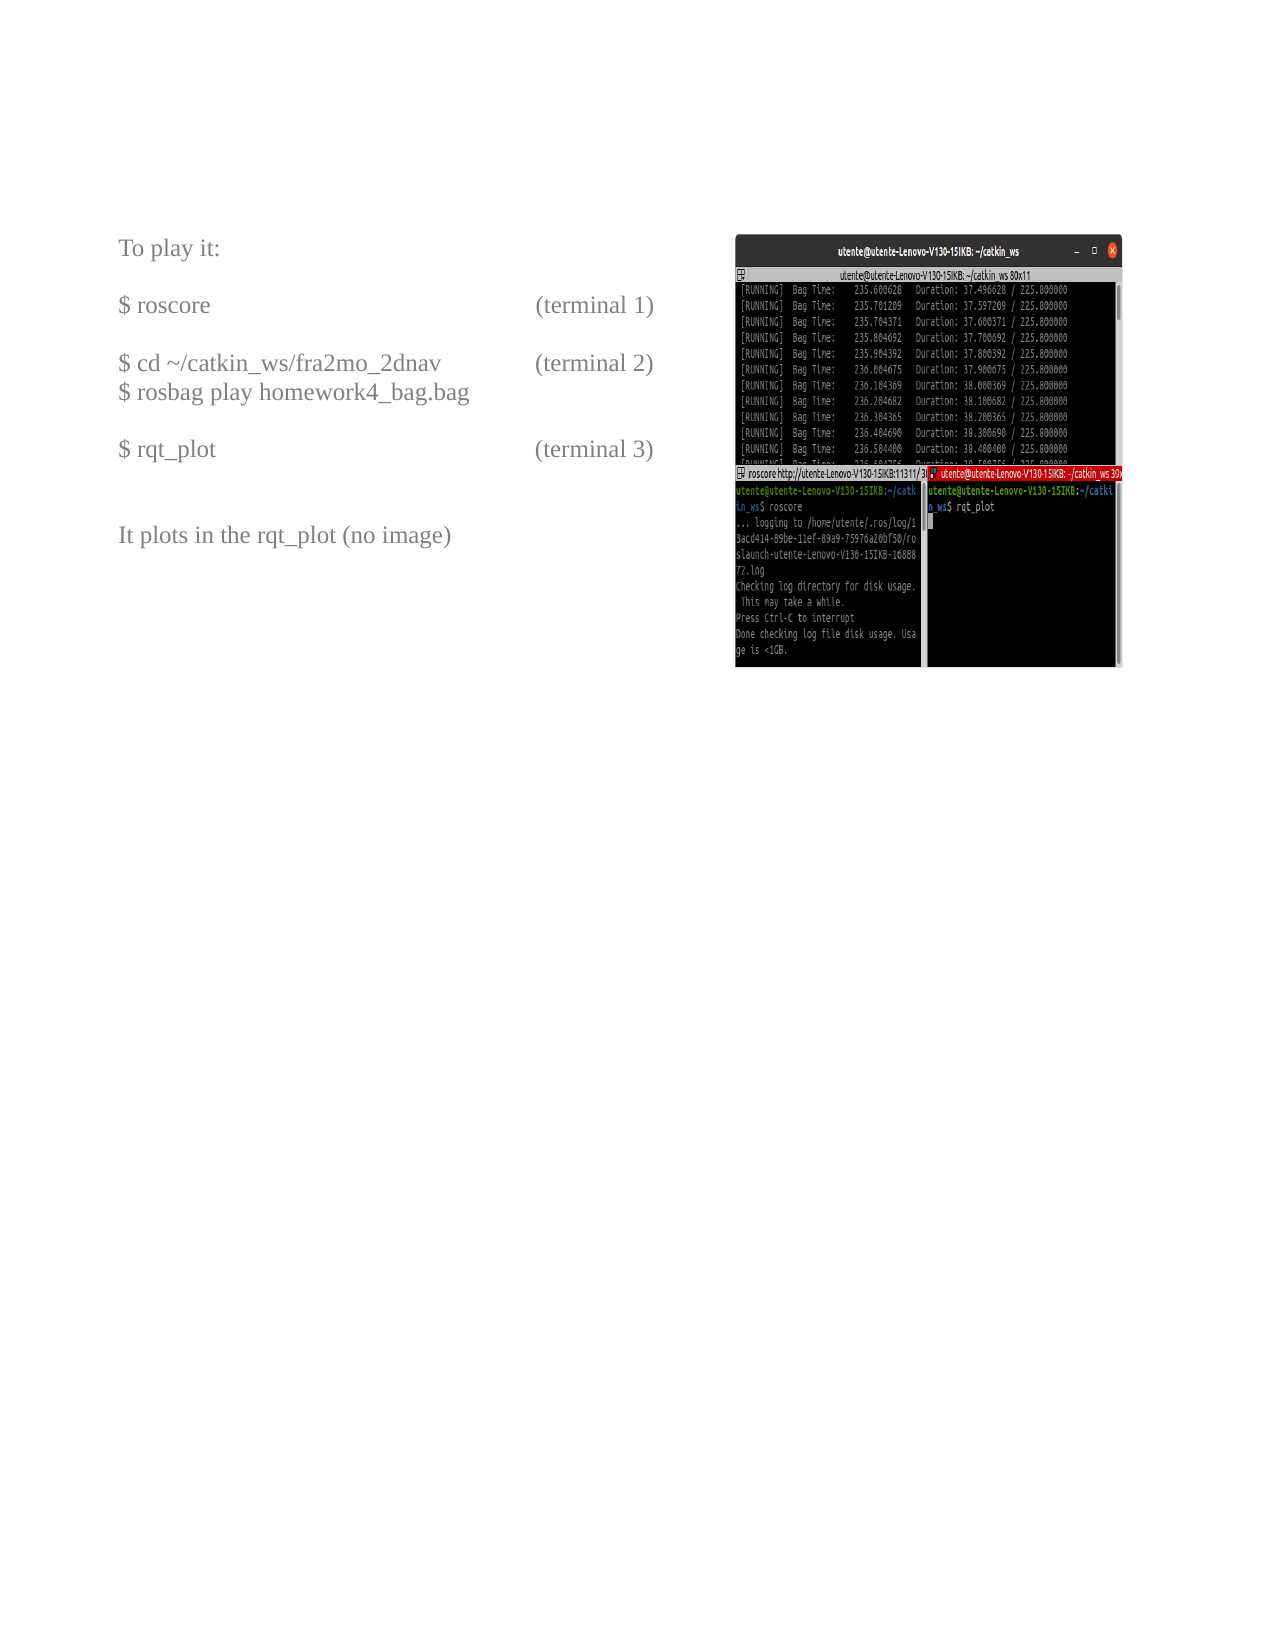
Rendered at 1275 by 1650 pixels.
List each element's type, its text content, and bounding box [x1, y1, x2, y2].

text $ rosbag play homework4_bag.bag [118, 377, 730, 406]
text [1127, 233, 1157, 262]
text $ rqt_plot (terminal 3) [118, 434, 730, 463]
text To play it: [118, 233, 730, 262]
text [1127, 291, 1157, 319]
text $ cd ~/catkin_ws/fra2mo_2dnav (terminal 2) [118, 348, 730, 377]
text $ roscore (terminal 1) [118, 291, 730, 319]
text [1127, 434, 1157, 463]
text [1127, 377, 1157, 406]
text [1127, 521, 1157, 549]
text It plots in the rqt_plot (no image) [118, 521, 730, 549]
text [1127, 348, 1157, 377]
picture [730, 227, 1127, 675]
